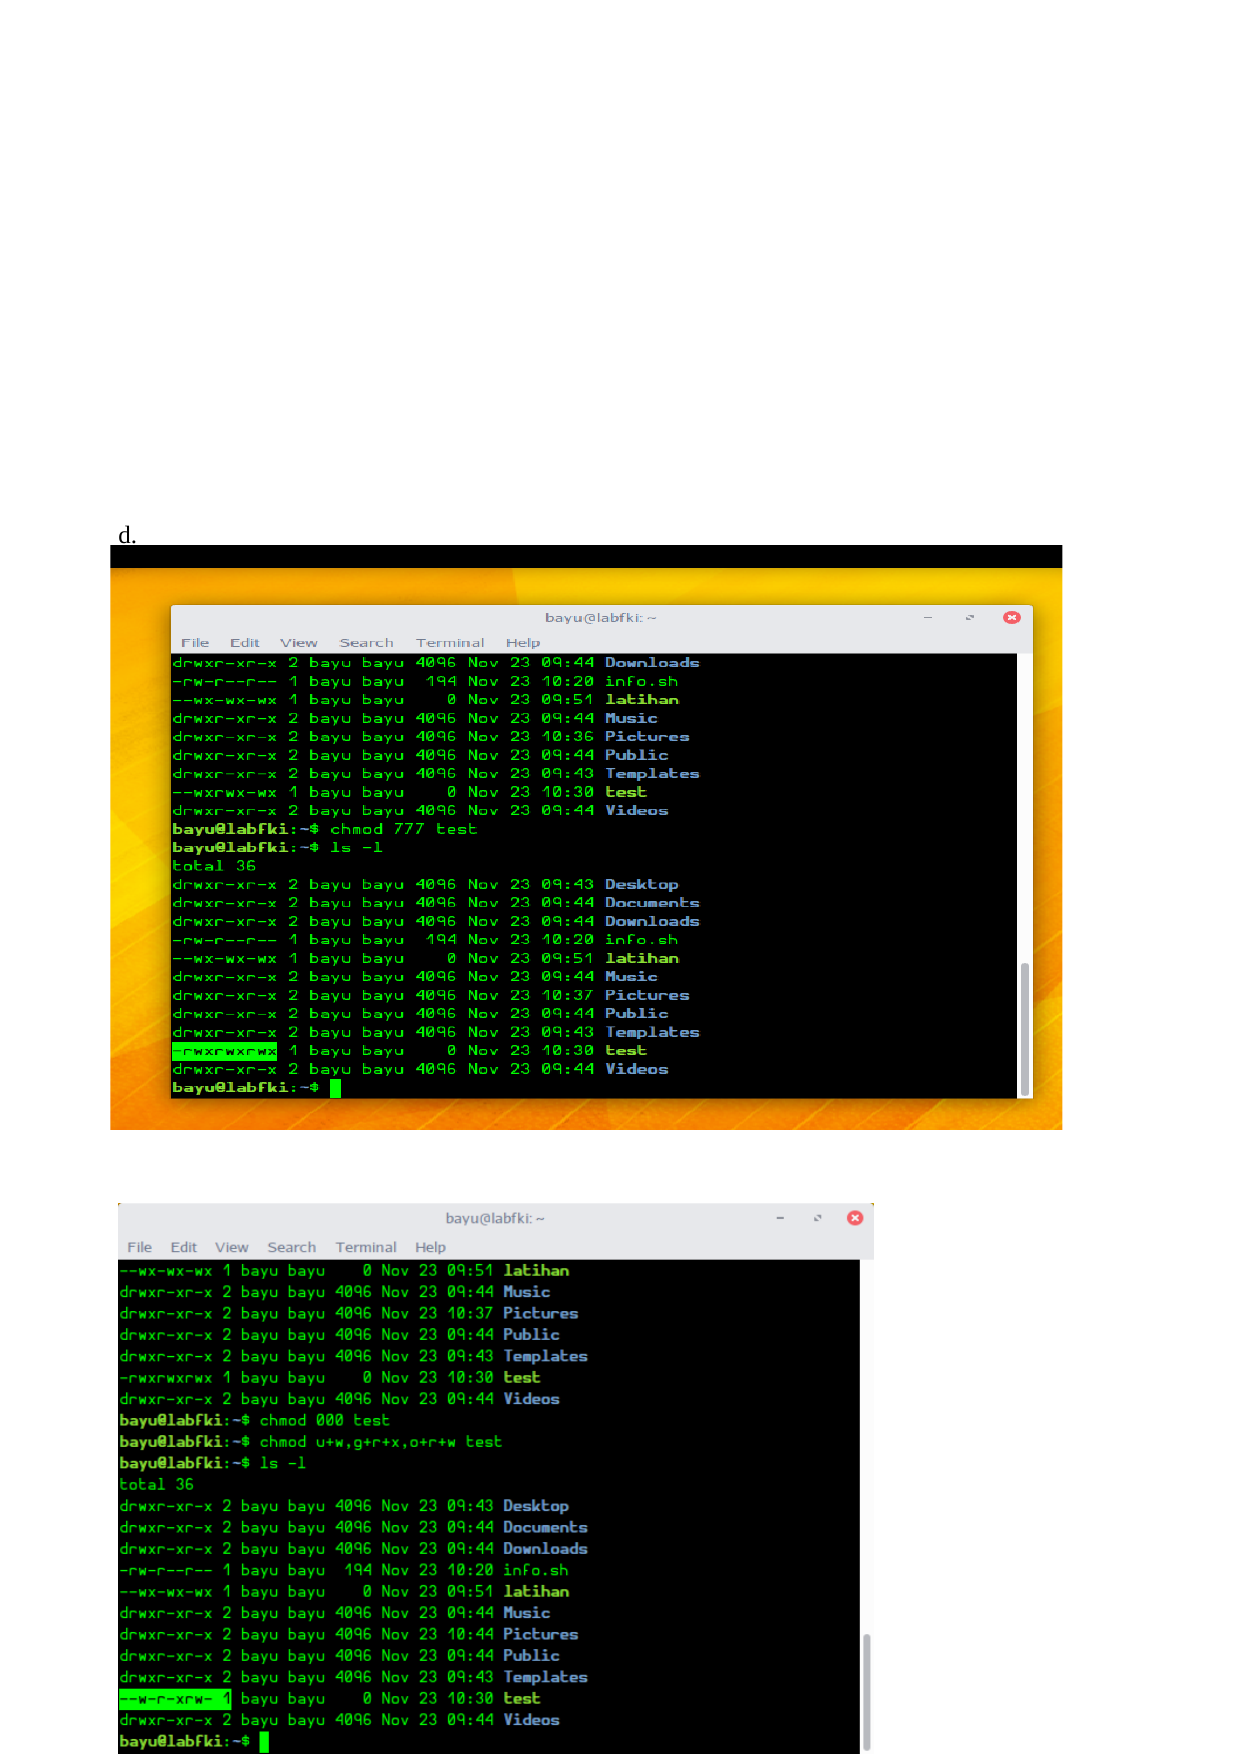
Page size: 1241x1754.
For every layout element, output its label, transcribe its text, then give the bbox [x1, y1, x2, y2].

picture [118, 1203, 874, 1754]
picture [110, 575, 1063, 1130]
text d. [118, 521, 1122, 549]
text a. [874, 1268, 1122, 1297]
